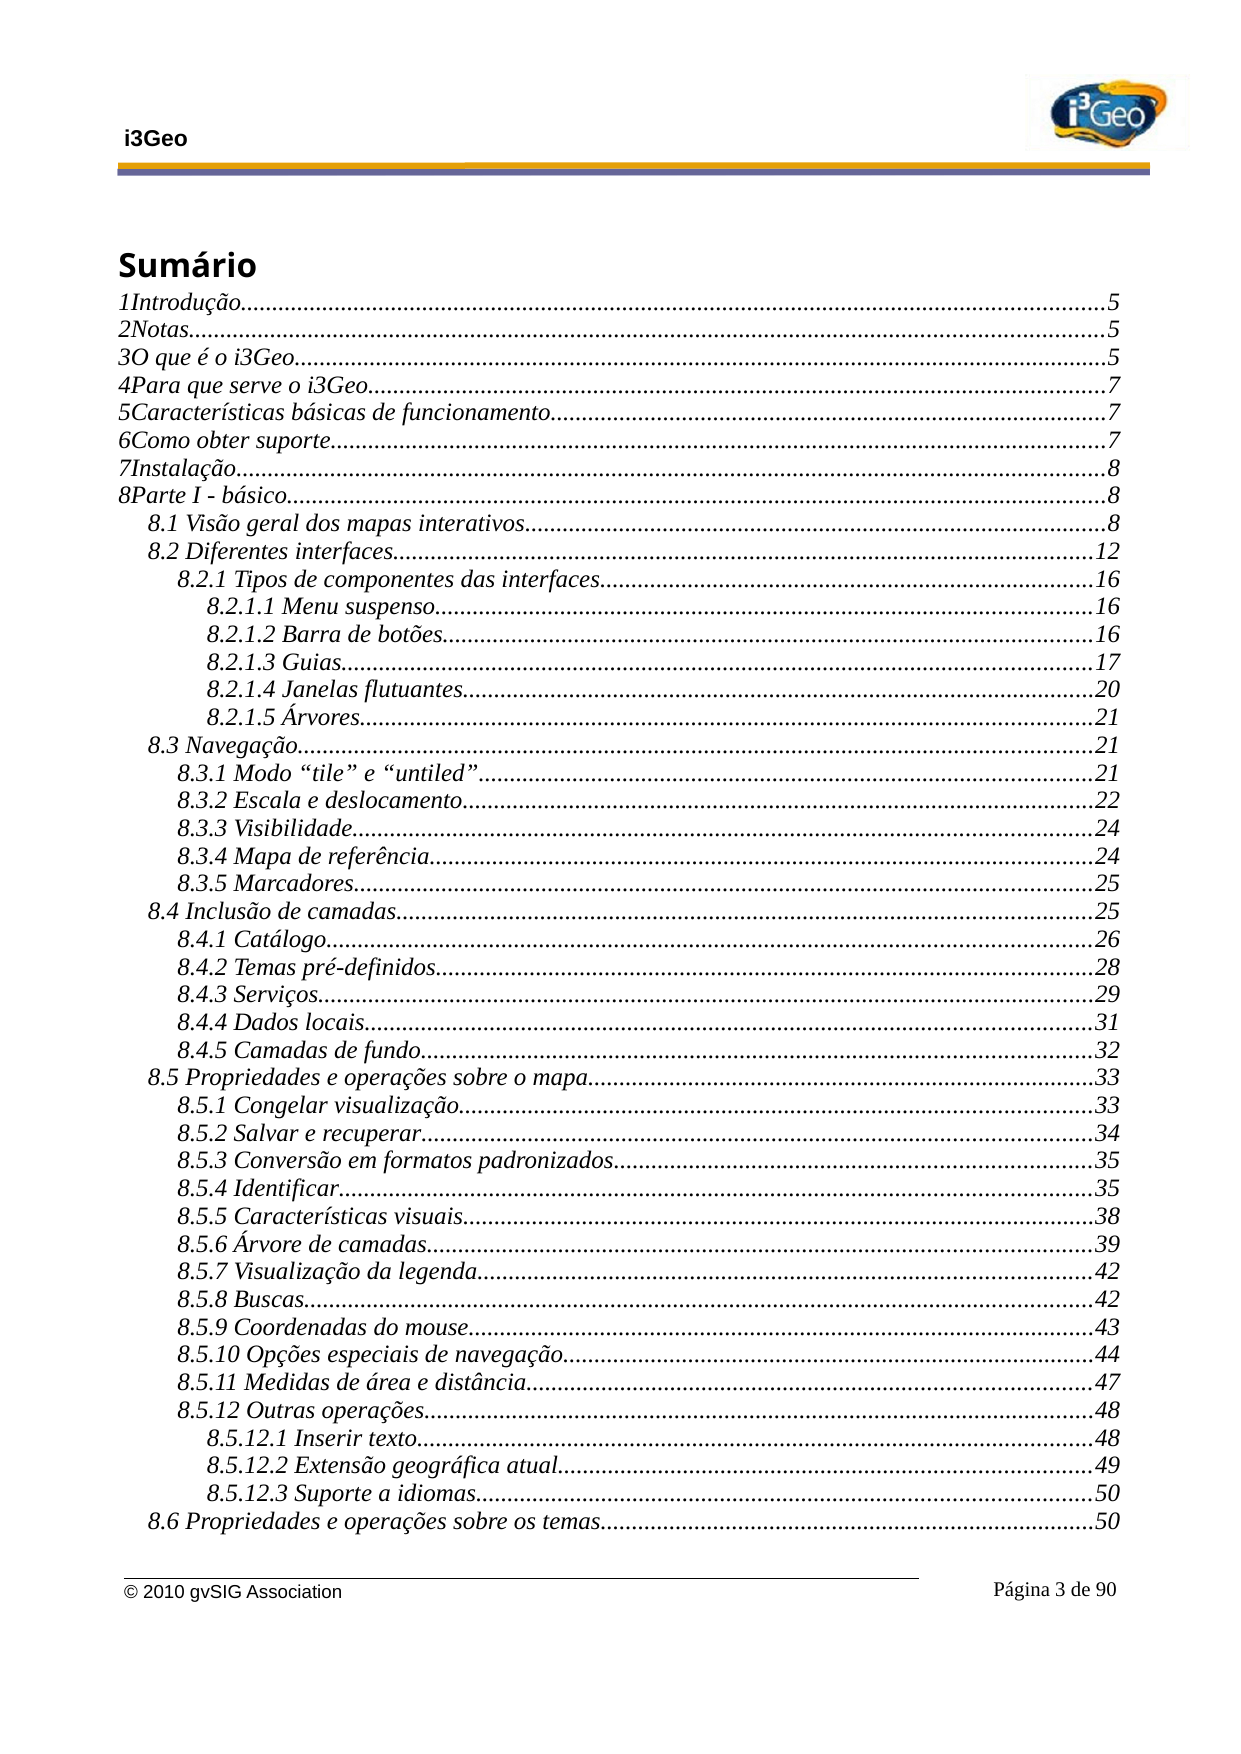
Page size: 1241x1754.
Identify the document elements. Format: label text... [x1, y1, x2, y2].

text 8.5.7 Visualização da legenda 42 [177, 1257, 1122, 1285]
text 6Como obter suporte 7 [118, 426, 1122, 454]
text 8.3.3 Visibilidade 24 [177, 814, 1122, 842]
subtitle Sumário [118, 242, 1122, 288]
text 8.2.1.5 Árvores 21 [207, 703, 1122, 731]
text 2Notas 5 [118, 315, 1122, 343]
text 8.6 Propriedades e operações sobre os temas 50 [148, 1507, 1122, 1534]
text 8.5.4 Identificar 35 [177, 1174, 1122, 1202]
text 7Instalação 8 [118, 454, 1122, 482]
text 8.4 Inclusão de camadas 25 [148, 897, 1122, 925]
text 8.3.2 Escala e deslocamento 22 [177, 786, 1122, 814]
text 8.2 Diferentes interfaces 12 [148, 537, 1122, 565]
text 8.5.12.3 Suporte a idiomas 50 [207, 1479, 1122, 1507]
text 8.3.4 Mapa de referência 24 [177, 842, 1122, 869]
text 8.5.12 Outras operações 48 [177, 1396, 1122, 1424]
text 8.5.8 Buscas 42 [177, 1285, 1122, 1313]
text 8.5.2 Salvar e recuperar 34 [177, 1119, 1122, 1147]
text 8.2.1 Tipos de componentes das interfaces 16 [177, 565, 1122, 592]
text 3O que é o i3Geo 5 [118, 343, 1122, 371]
text 8.5.5 Características visuais 38 [177, 1202, 1122, 1230]
text 8.1 Visão geral dos mapas interativos 8 [148, 509, 1122, 537]
text 8.5.6 Árvore de camadas 39 [177, 1230, 1122, 1257]
picture [1025, 74, 1191, 151]
text 8.4.3 Serviços 29 [177, 980, 1122, 1008]
text 1Introdução 5 [118, 288, 1122, 315]
text 8.5.11 Medidas de área e distância 47 [177, 1368, 1122, 1396]
text 8.2.1.1 Menu suspenso 16 [207, 592, 1122, 620]
text 8.5.1 Congelar visualização 33 [177, 1091, 1122, 1119]
text 8.4.2 Temas pré-definidos 28 [177, 953, 1122, 980]
text 8Parte I - básico 8 [118, 482, 1122, 509]
text 8.2.1.3 Guias 17 [207, 648, 1122, 676]
text 8.4.1 Catálogo 26 [177, 925, 1122, 953]
text 8.5.10 Opções especiais de navegação 44 [177, 1341, 1122, 1368]
text 8.4.5 Camadas de fundo 32 [177, 1036, 1122, 1063]
text 8.2.1.2 Barra de botões 16 [207, 620, 1122, 648]
text 8.5.12.1 Inserir texto 48 [207, 1424, 1122, 1451]
text 8.3 Navegação 21 [148, 731, 1122, 759]
text 8.4.4 Dados locais 31 [177, 1008, 1122, 1036]
text 8.3.1 Modo “tile” e “untiled” 21 [177, 759, 1122, 786]
text 8.5.3 Conversão em formatos padronizados 35 [177, 1147, 1122, 1174]
text 8.5 Propriedades e operações sobre o mapa 33 [148, 1063, 1122, 1091]
text 8.3.5 Marcadores 25 [177, 869, 1122, 897]
text 5Características básicas de funcionamento 7 [118, 398, 1122, 426]
text 8.2.1.4 Janelas flutuantes 20 [207, 676, 1122, 703]
text 8.5.9 Coordenadas do mouse 43 [177, 1313, 1122, 1341]
text 8.5.12.2 Extensão geográfica atual 49 [207, 1451, 1122, 1479]
text 4Para que serve o i3Geo 7 [118, 371, 1122, 398]
